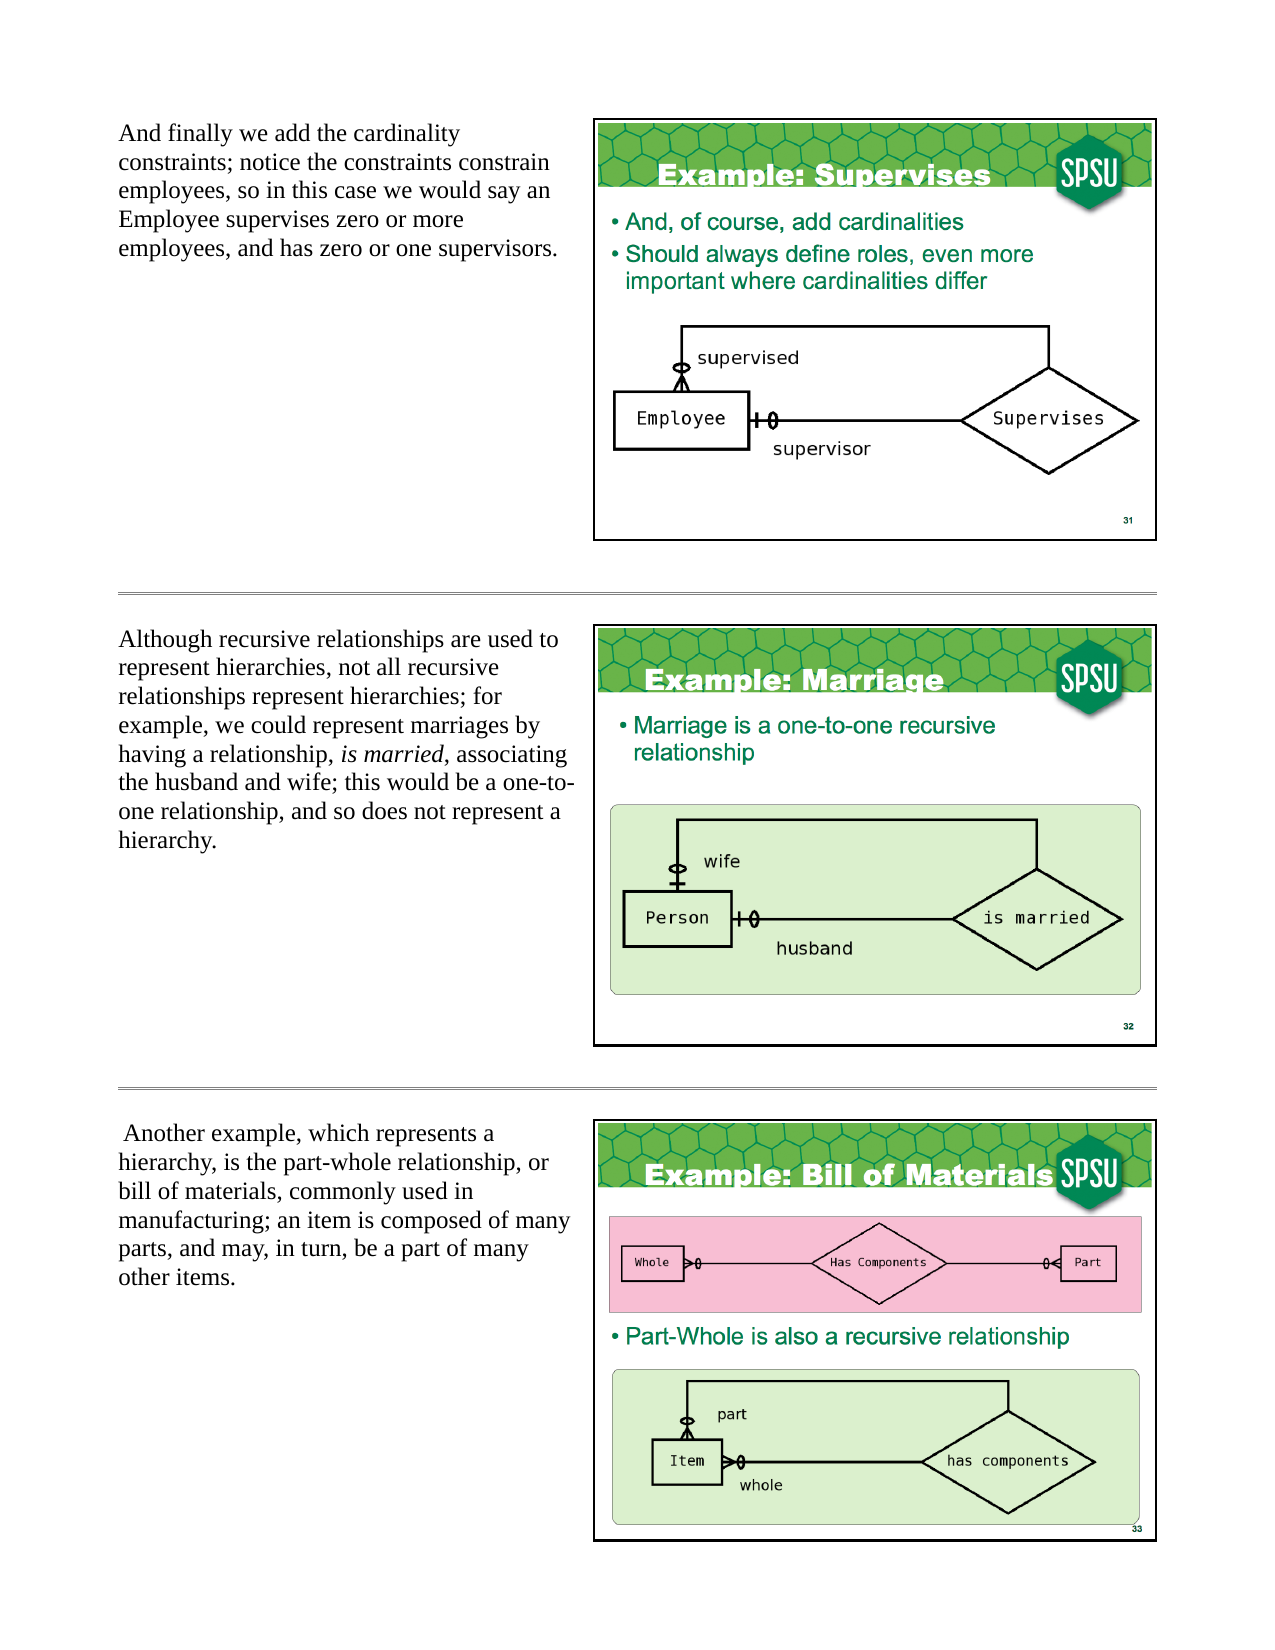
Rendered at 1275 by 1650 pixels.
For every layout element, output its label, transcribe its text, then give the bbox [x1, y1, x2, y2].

picture [598, 628, 1152, 1042]
picture [598, 123, 1152, 536]
text Another example, which represents a hierarchy, is the part-whole relationship, or bill of materials, commonly used in manufacturing; an item is composed of many parts, and may, in turn, be a part of many other items. [118, 1118, 1156, 1291]
text [595, 120, 1155, 539]
text And finally we add the cardinality constraints; notice the constraints constrain employees, so in this case we would say an Employee supervises zero or more employees, and has zero or one supervisors. [118, 118, 593, 262]
picture [598, 1123, 1152, 1537]
text [595, 1121, 1155, 1539]
text Although recursive relationships are used to represent hierarchies, not all recursive relationships represent hierarchies; for example, we could represent marriages by having a relationship, is married, associating the husband and wife; this would be a one-to-one relationship, and so does not represent a hierarchy. [118, 624, 593, 854]
text [595, 626, 1155, 1044]
